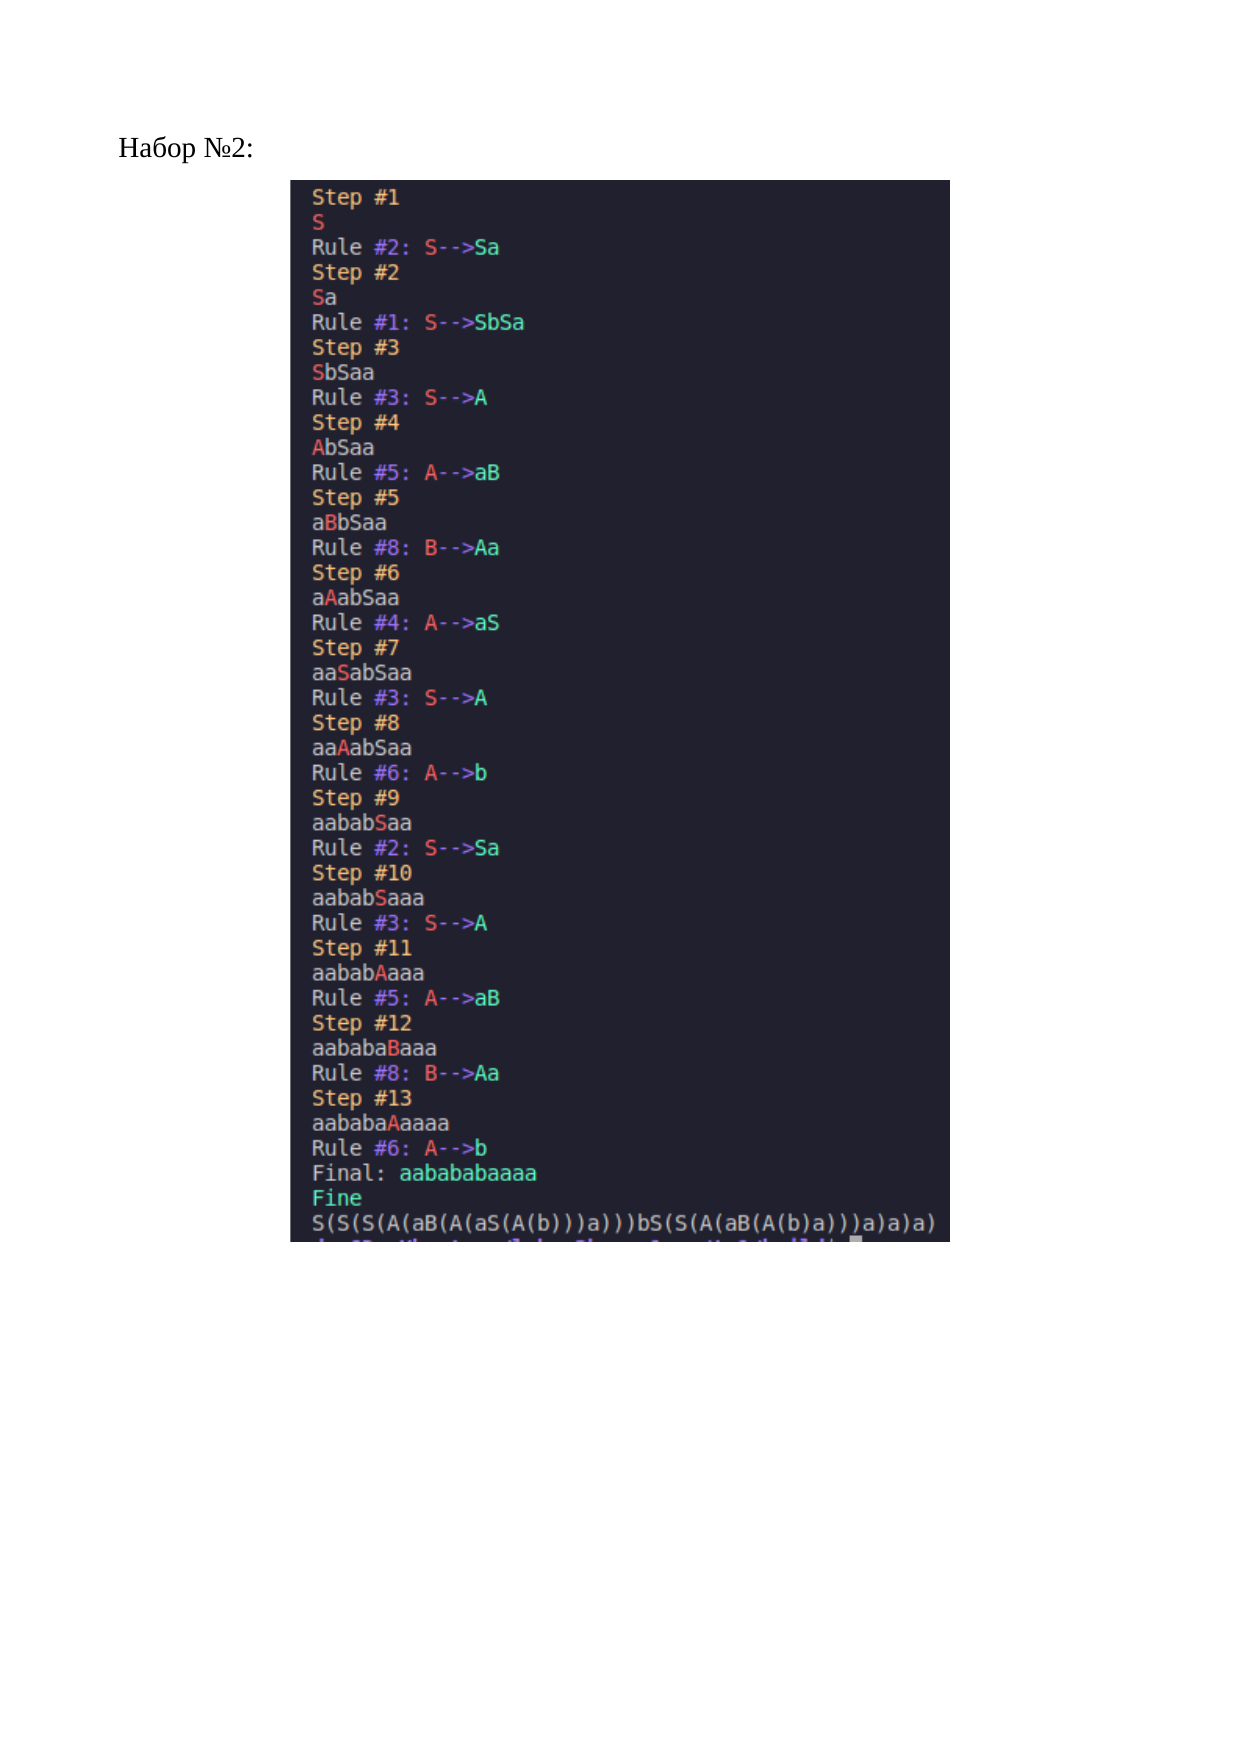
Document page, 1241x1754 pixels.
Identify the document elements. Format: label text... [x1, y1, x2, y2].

text Набор №2: [118, 131, 1122, 164]
picture [290, 180, 950, 1242]
